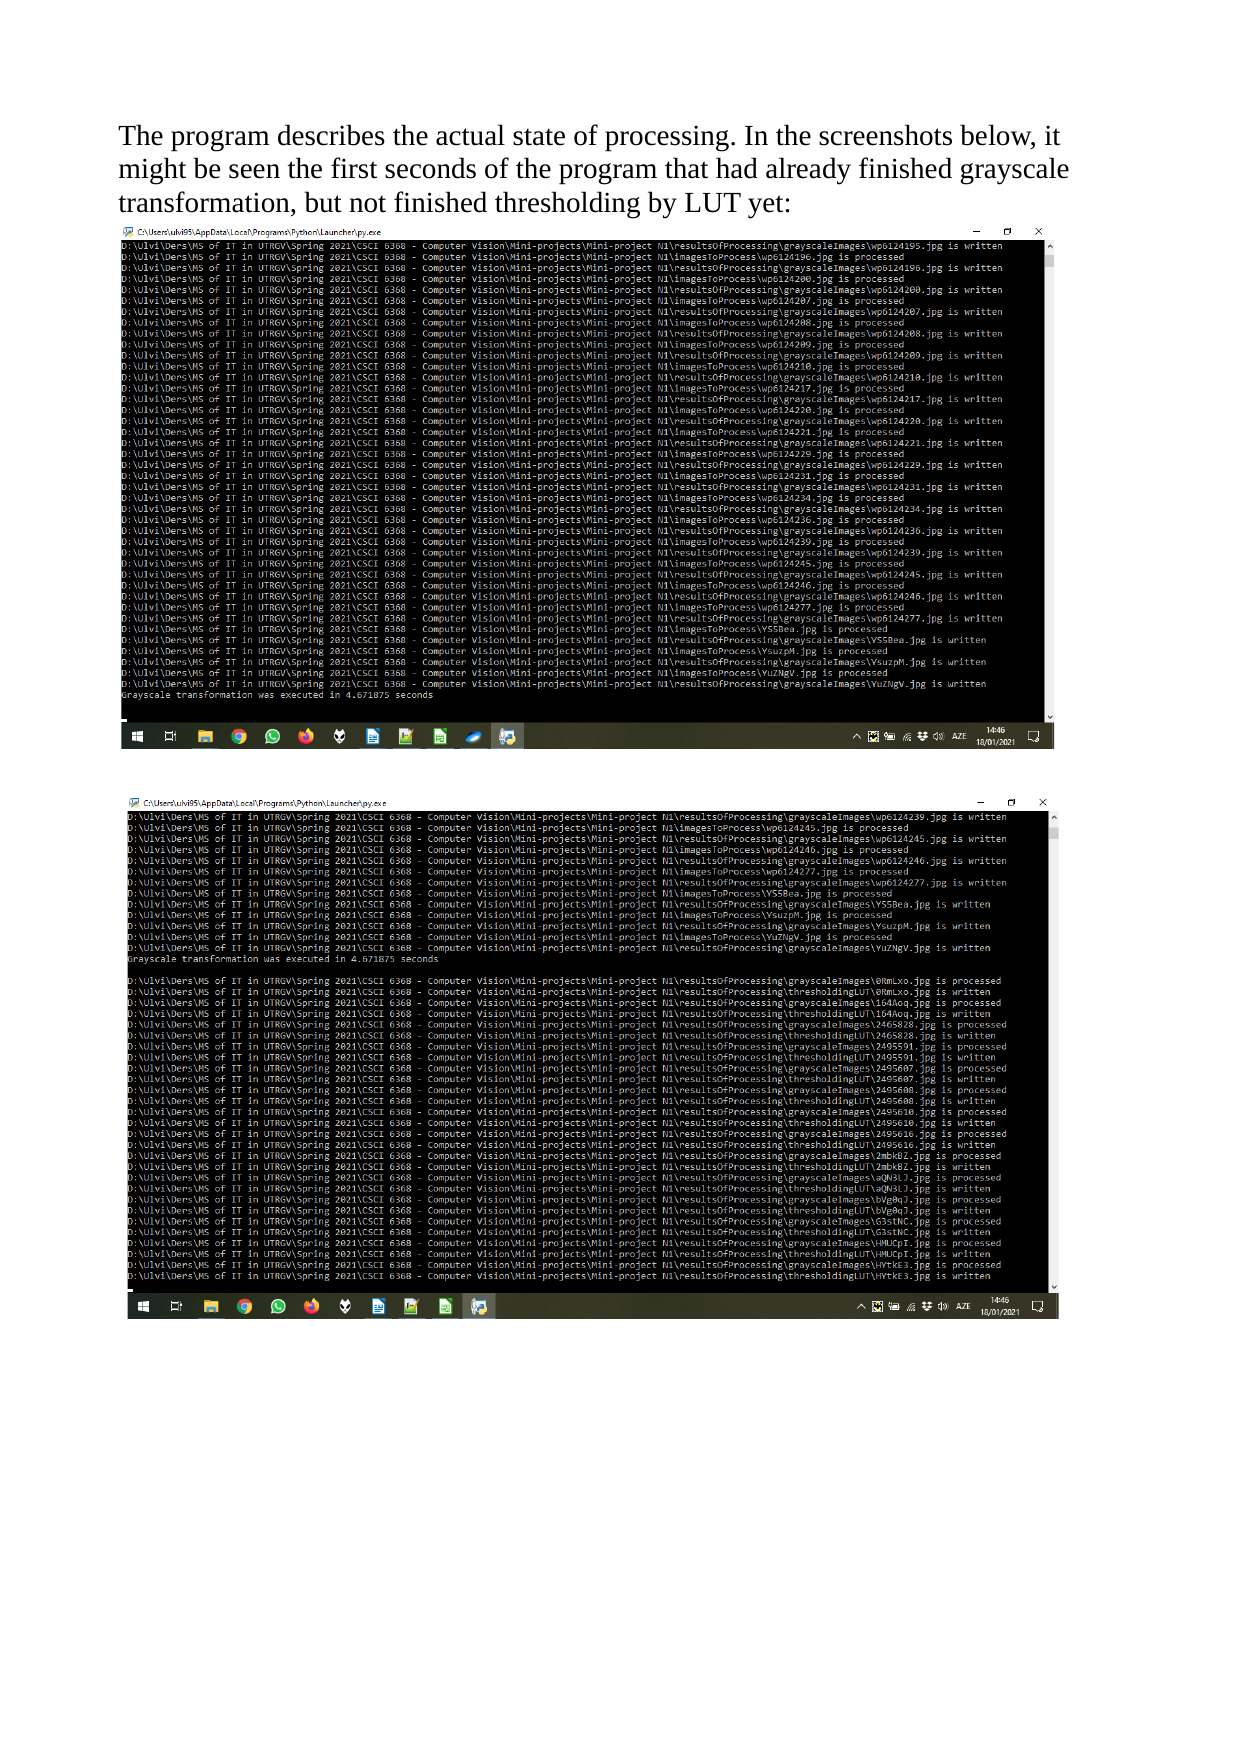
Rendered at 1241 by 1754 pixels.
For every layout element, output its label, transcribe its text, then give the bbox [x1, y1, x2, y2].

picture [127, 795, 1059, 1319]
text The program describes the actual state of processing. In the screenshots below, it might be seen the first seconds of the program that had already finished grayscale transformation, but not finished thresholding by LUT yet: [118, 118, 1122, 219]
picture [121, 224, 1055, 749]
